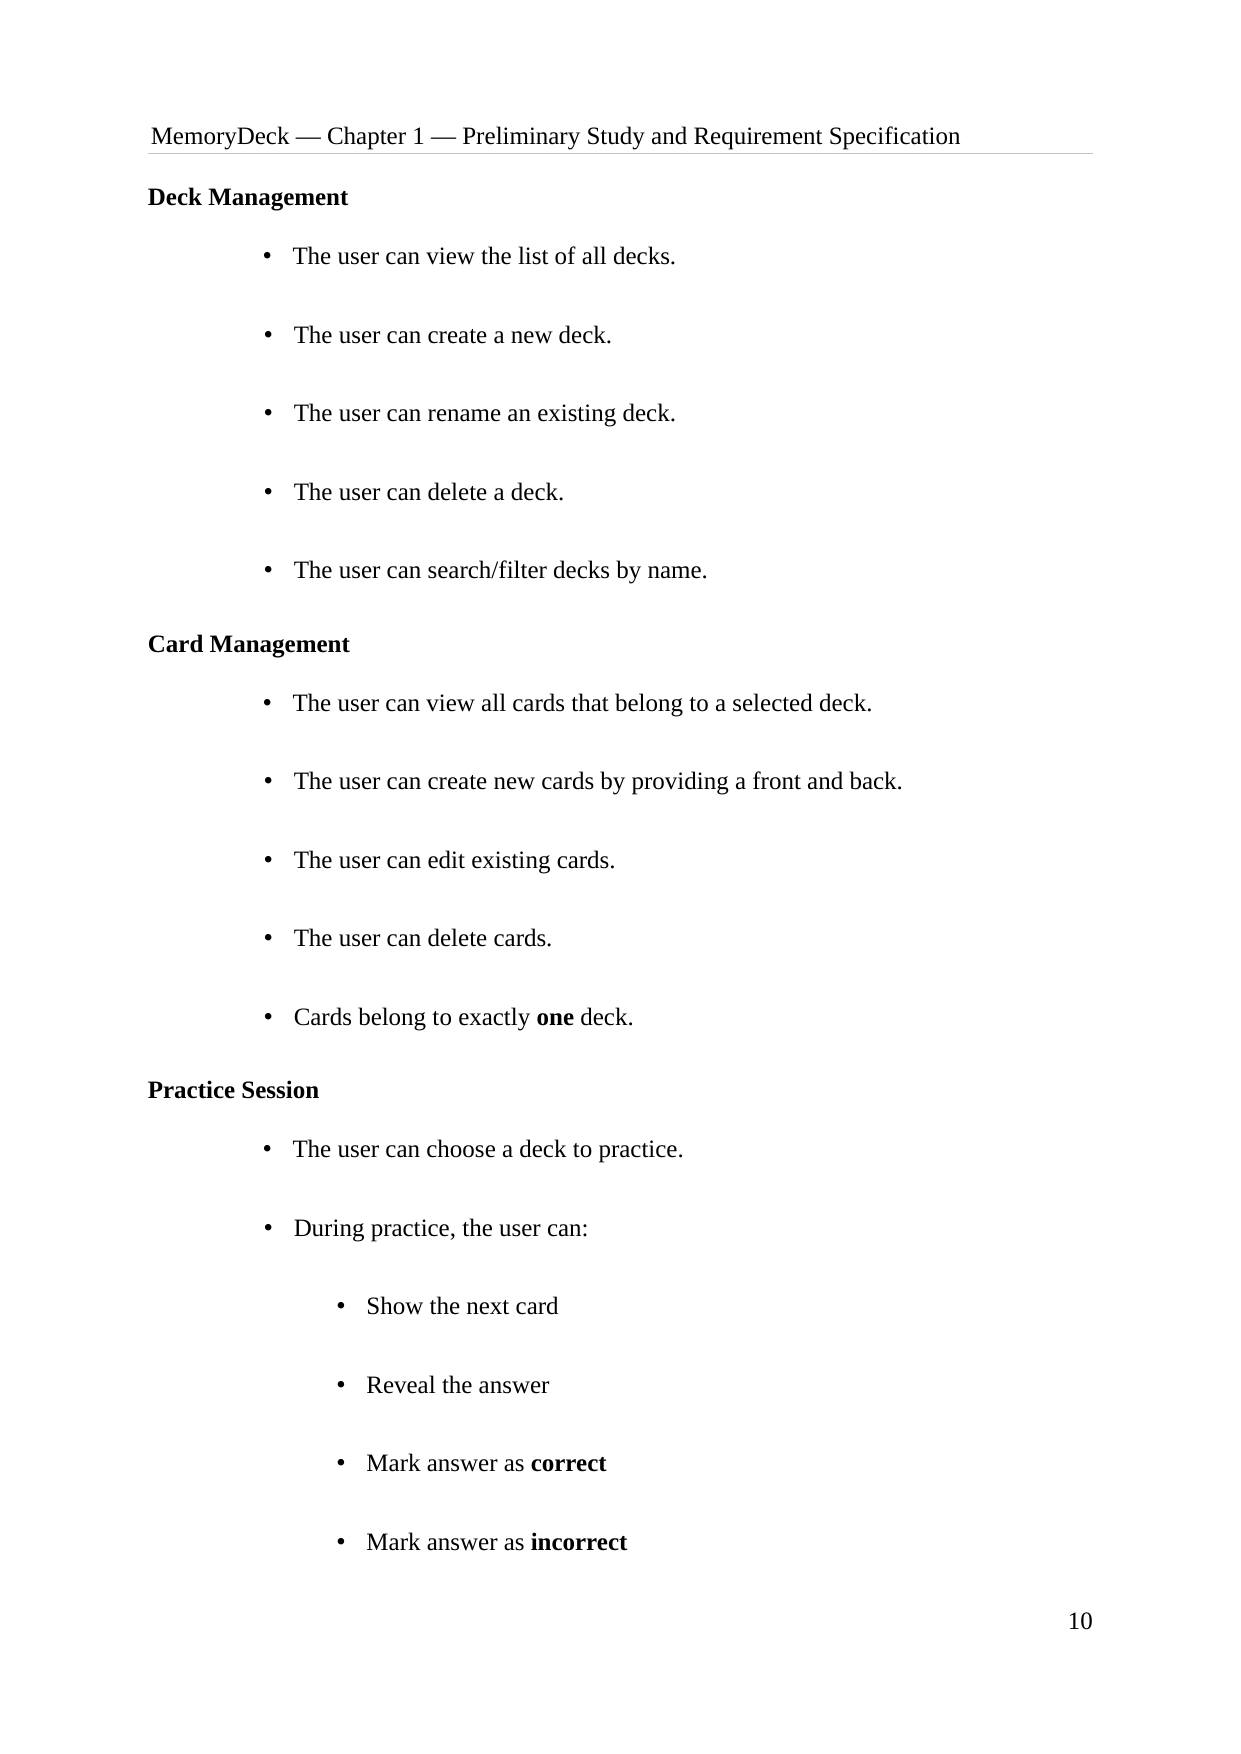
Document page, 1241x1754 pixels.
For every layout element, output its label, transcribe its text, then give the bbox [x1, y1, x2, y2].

list The user can create new cards by providing a front and back. [193, 766, 1093, 795]
list The user can view the list of all decks. [192, 241, 1093, 270]
list Mark answer as correct [266, 1448, 1093, 1477]
list Cards belong to exactly one deck. [193, 1002, 1093, 1031]
list The user can search/filter decks by name. [193, 555, 1093, 584]
list During practice, the user can: [193, 1213, 1093, 1241]
subtitle Deck Management [148, 182, 1093, 211]
list The user can delete a deck. [193, 477, 1093, 506]
subtitle Card Management [148, 629, 1093, 657]
list Mark answer as incorrect [266, 1527, 1093, 1556]
subtitle Practice Session [148, 1075, 1093, 1104]
list The user can create a new deck. [193, 320, 1093, 348]
list The user can choose a deck to practice. [192, 1134, 1093, 1163]
list The user can delete cards. [193, 923, 1093, 952]
list The user can edit existing cards. [193, 845, 1093, 873]
list Reveal the answer [266, 1370, 1093, 1398]
list The user can view all cards that belong to a selected deck. [192, 688, 1093, 716]
list The user can rename an existing deck. [193, 398, 1093, 427]
list Show the next card [266, 1291, 1093, 1320]
